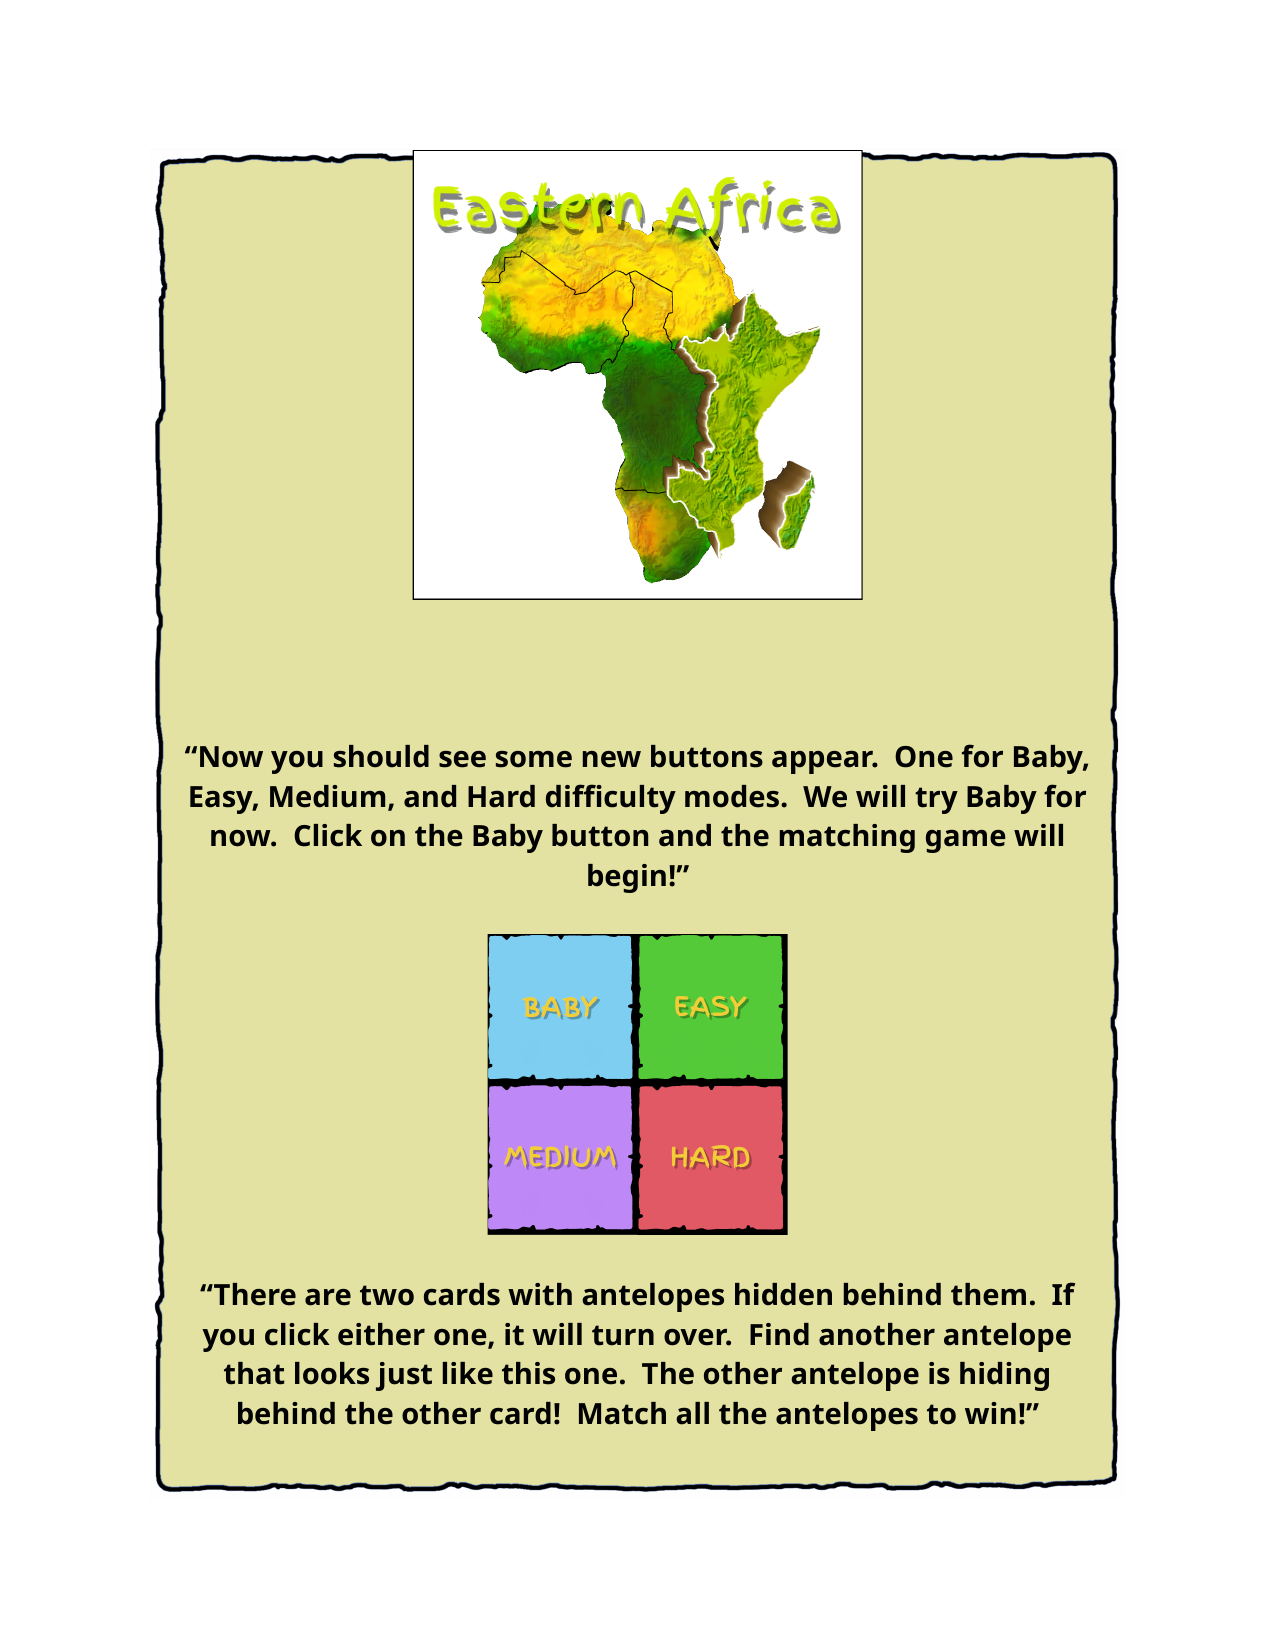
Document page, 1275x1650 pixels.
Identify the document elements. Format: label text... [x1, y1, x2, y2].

picture [150, 149, 1125, 1500]
text “Now you should see some new buttons appear. One for Baby, Easy, Medium, and Hard difficulty modes. We will try Baby for now. Click on the Baby button and the matching game will begin!” [180, 736, 1095, 895]
text “There are two cards with antelopes hidden behind them. If you click either one, it will turn over. Find another antelope that looks just like this one. The other antelope is hiding behind the other card! Match all the antelopes to win!” [180, 1274, 1095, 1433]
